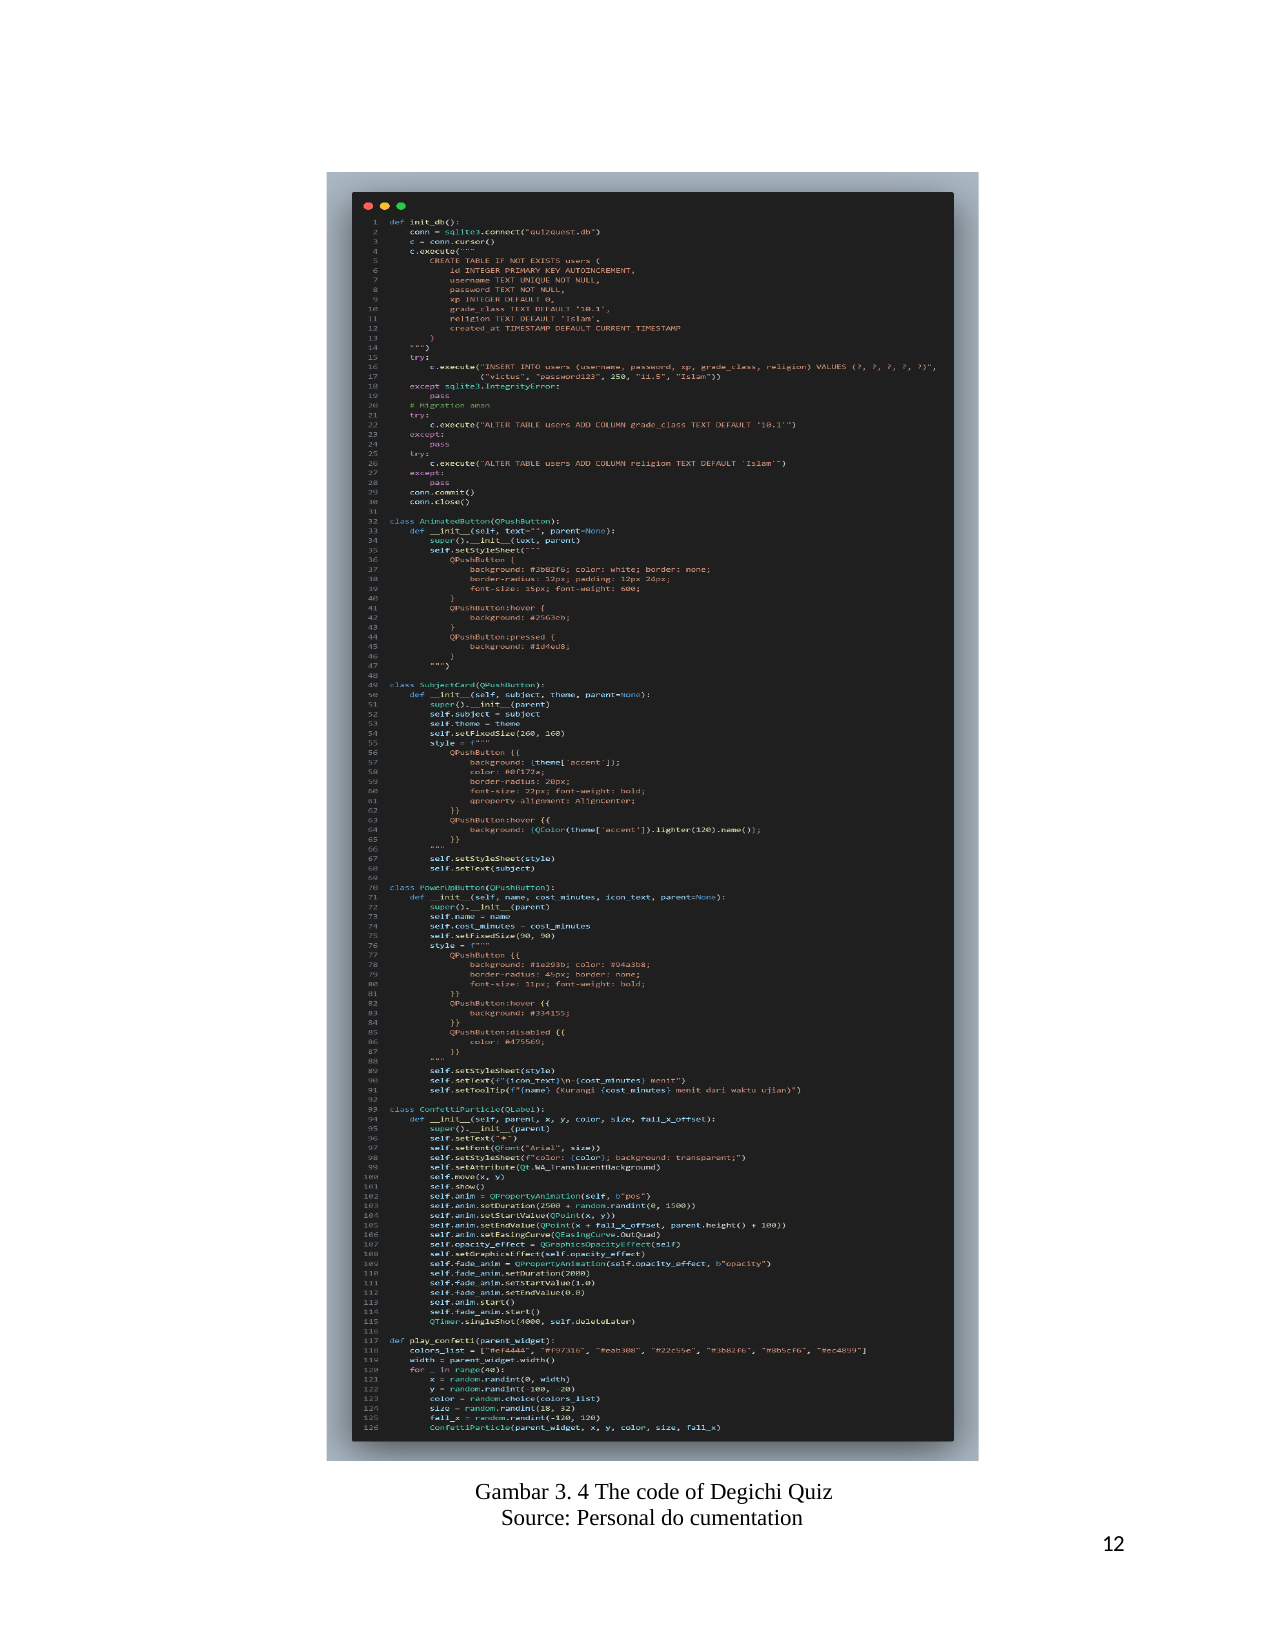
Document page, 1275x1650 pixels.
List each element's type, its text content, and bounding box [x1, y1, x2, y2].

picture [326, 172, 979, 1461]
text Gambar 3. 4 The code of Degichi Quiz Source: Personal do cumentation [475, 1478, 922, 1531]
